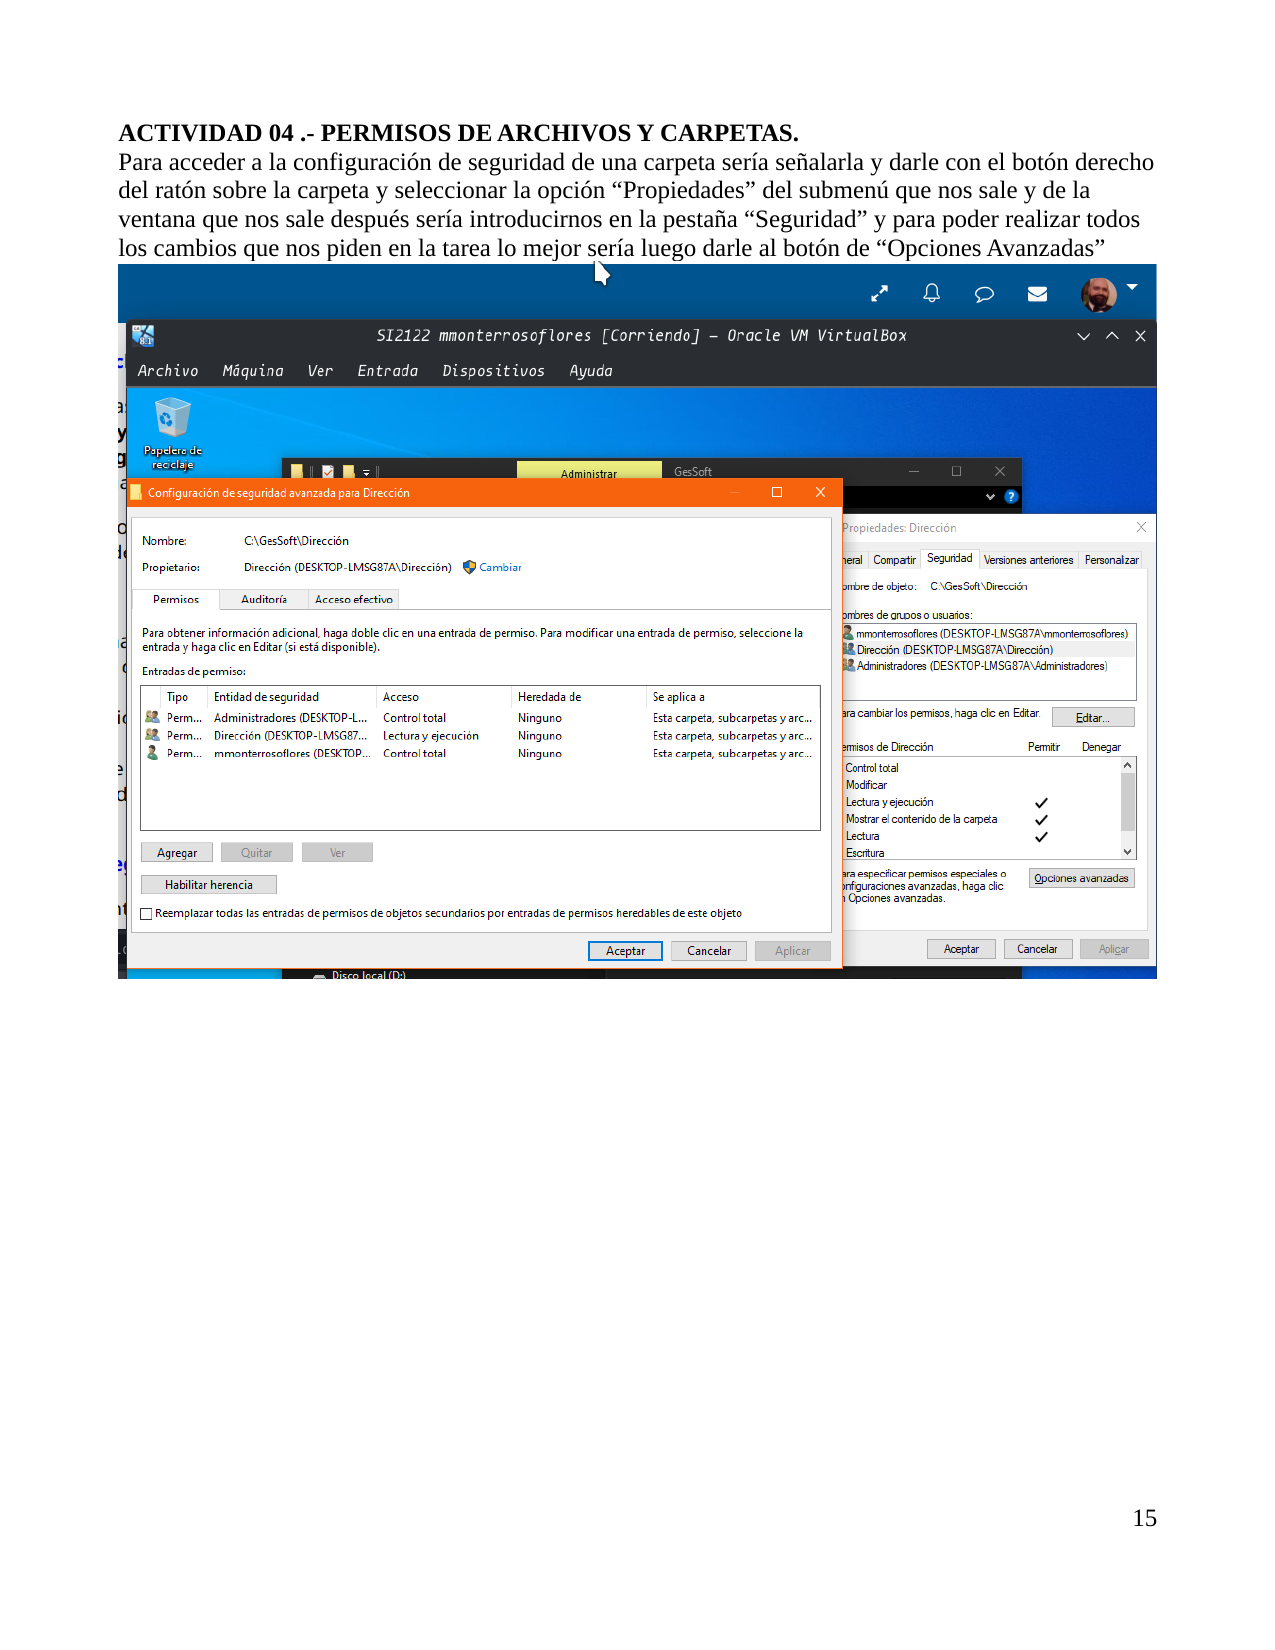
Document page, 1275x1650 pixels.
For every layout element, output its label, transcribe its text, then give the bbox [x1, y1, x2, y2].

table_header [118, 979, 1157, 1008]
text Para acceder a la configuración de seguridad de una carpeta sería señalarla y darle con el botón derecho del ratón sobre la carpeta y seleccionar la opción “Propiedades” del submenú que nos sale y de la ventana que nos sale después sería introducirnos en la pestaña “Seguridad” y para poder realizar todos los cambios que nos piden en la tarea lo mejor sería luego darle al botón de “Opciones Avanzadas” [118, 147, 1157, 261]
text ACTIVIDAD 04 .- PERMISOS DE ARCHIVOS Y CARPETAS. [118, 118, 1157, 147]
picture [118, 261, 1157, 979]
